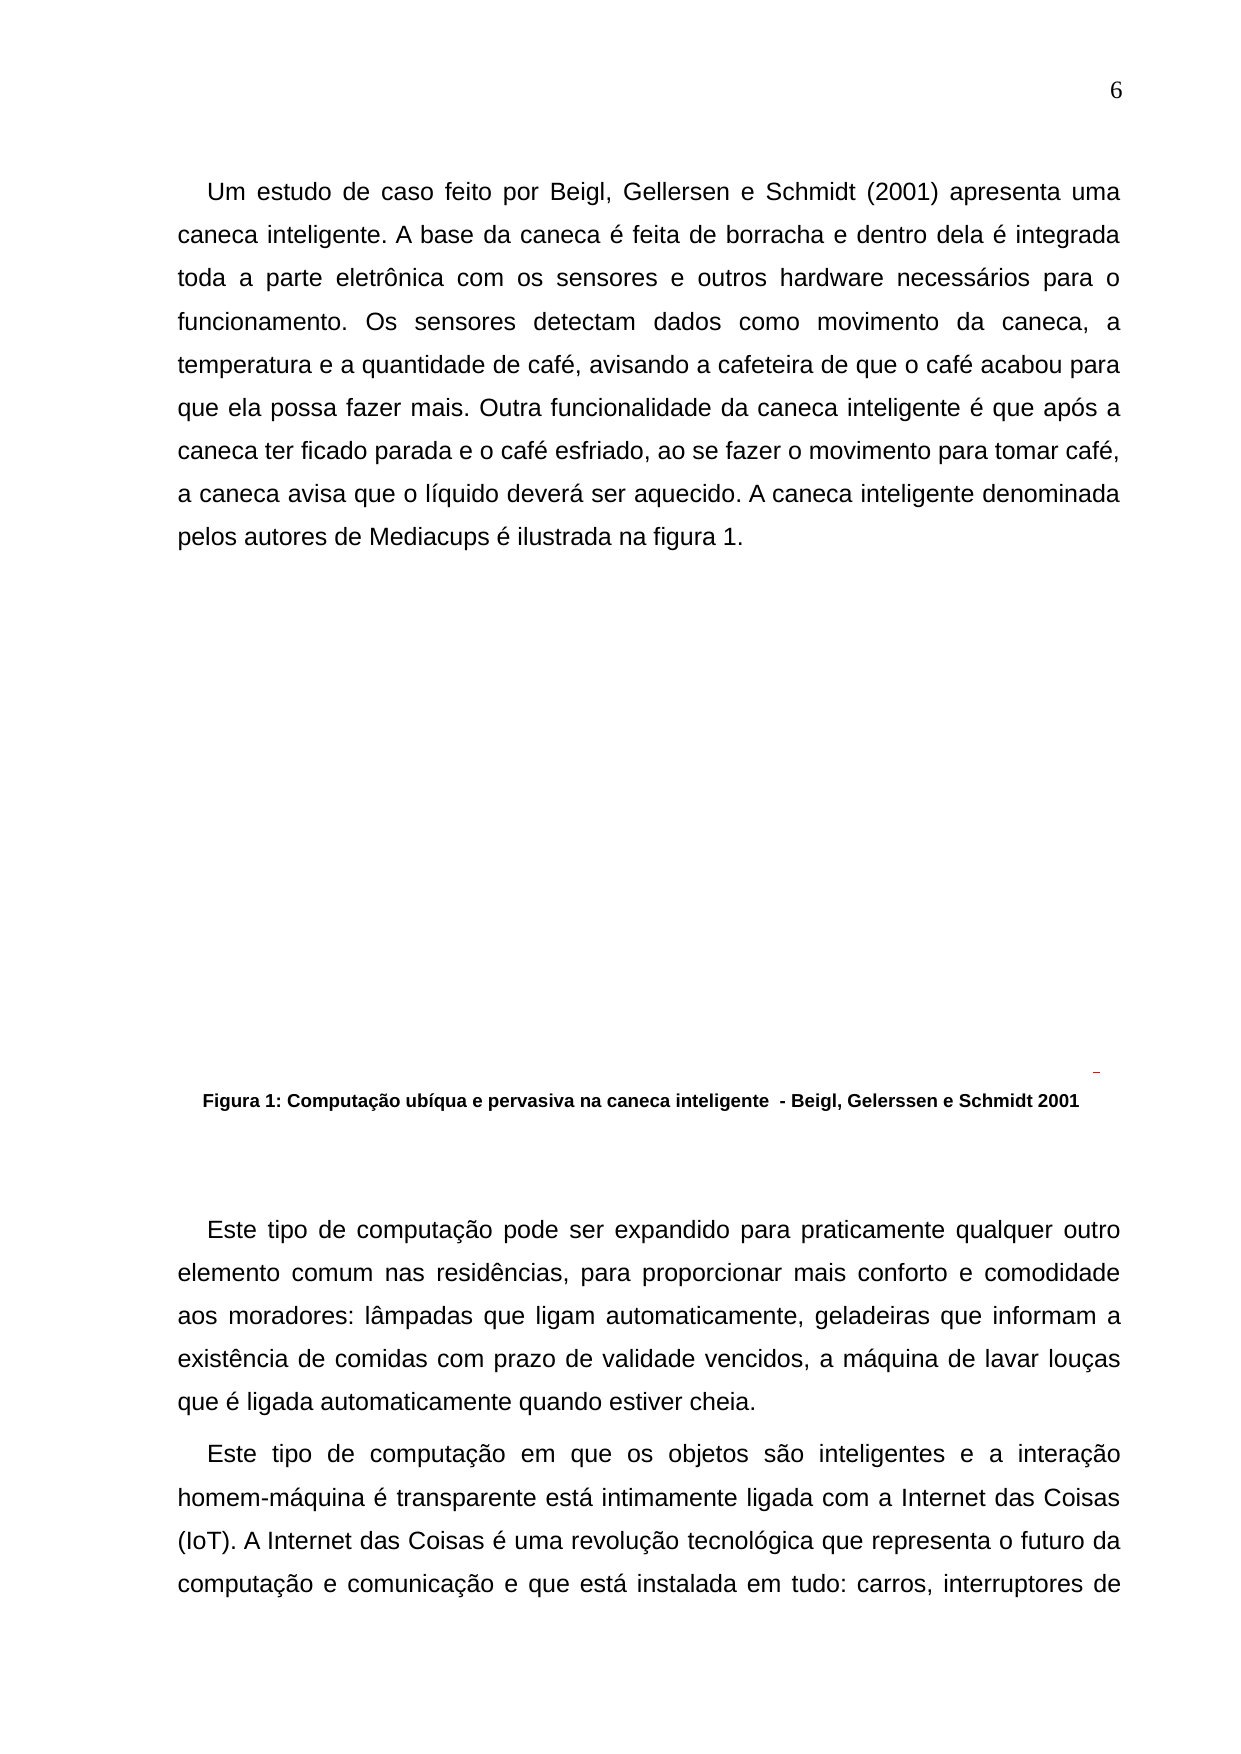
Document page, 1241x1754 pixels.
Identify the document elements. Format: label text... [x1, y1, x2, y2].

text Um estudo de caso feito por Beigl, Gellersen e Schmidt (2001) apresenta uma caneca inteligente. A base da caneca é feita de borracha e dentro dela é integrada toda a parte eletrônica com os sensores e outros hardware necessários para o funcionamento. Os sensores detectam dados como movimento da caneca, a temperatura e a quantidade de café, avisando a cafeteira de que o café acabou para que ela possa fazer mais. Outra funcionalidade da caneca inteligente é que após a caneca ter ficado parada e o café esfriado, ao se fazer o movimento para tomar café, a caneca avisa que o líquido deverá ser aquecido. A caneca inteligente denominada pelos autores de Mediacups é ilustrada na figura 1. [177, 177, 1122, 551]
text Este tipo de computação em que os objetos são inteligentes e a interação homem-máquina é transparente está intimamente ligada com a Internet das Coisas (IoT). A Internet das Coisas é uma revolução tecnológica que representa o futuro da computação e comunicação e que está instalada em tudo: carros, interruptores de [177, 1439, 1122, 1598]
text Este tipo de computação pode ser expandido para praticamente qualquer outro elemento comum nas residências, para proporcionar mais conforto e comodidade aos moradores: lâmpadas que ligam automaticamente, geladeiras que informam a existência de comidas com prazo de validade vencidos, a máquina de lavar louças que é ligada automaticamente quando estiver cheia. [177, 1215, 1122, 1416]
text Figura 1: Computação ubíqua e pervasiva na caneca inteligente - Beigl, Gelerssen e Schmidt 2001 [177, 1090, 1105, 1112]
